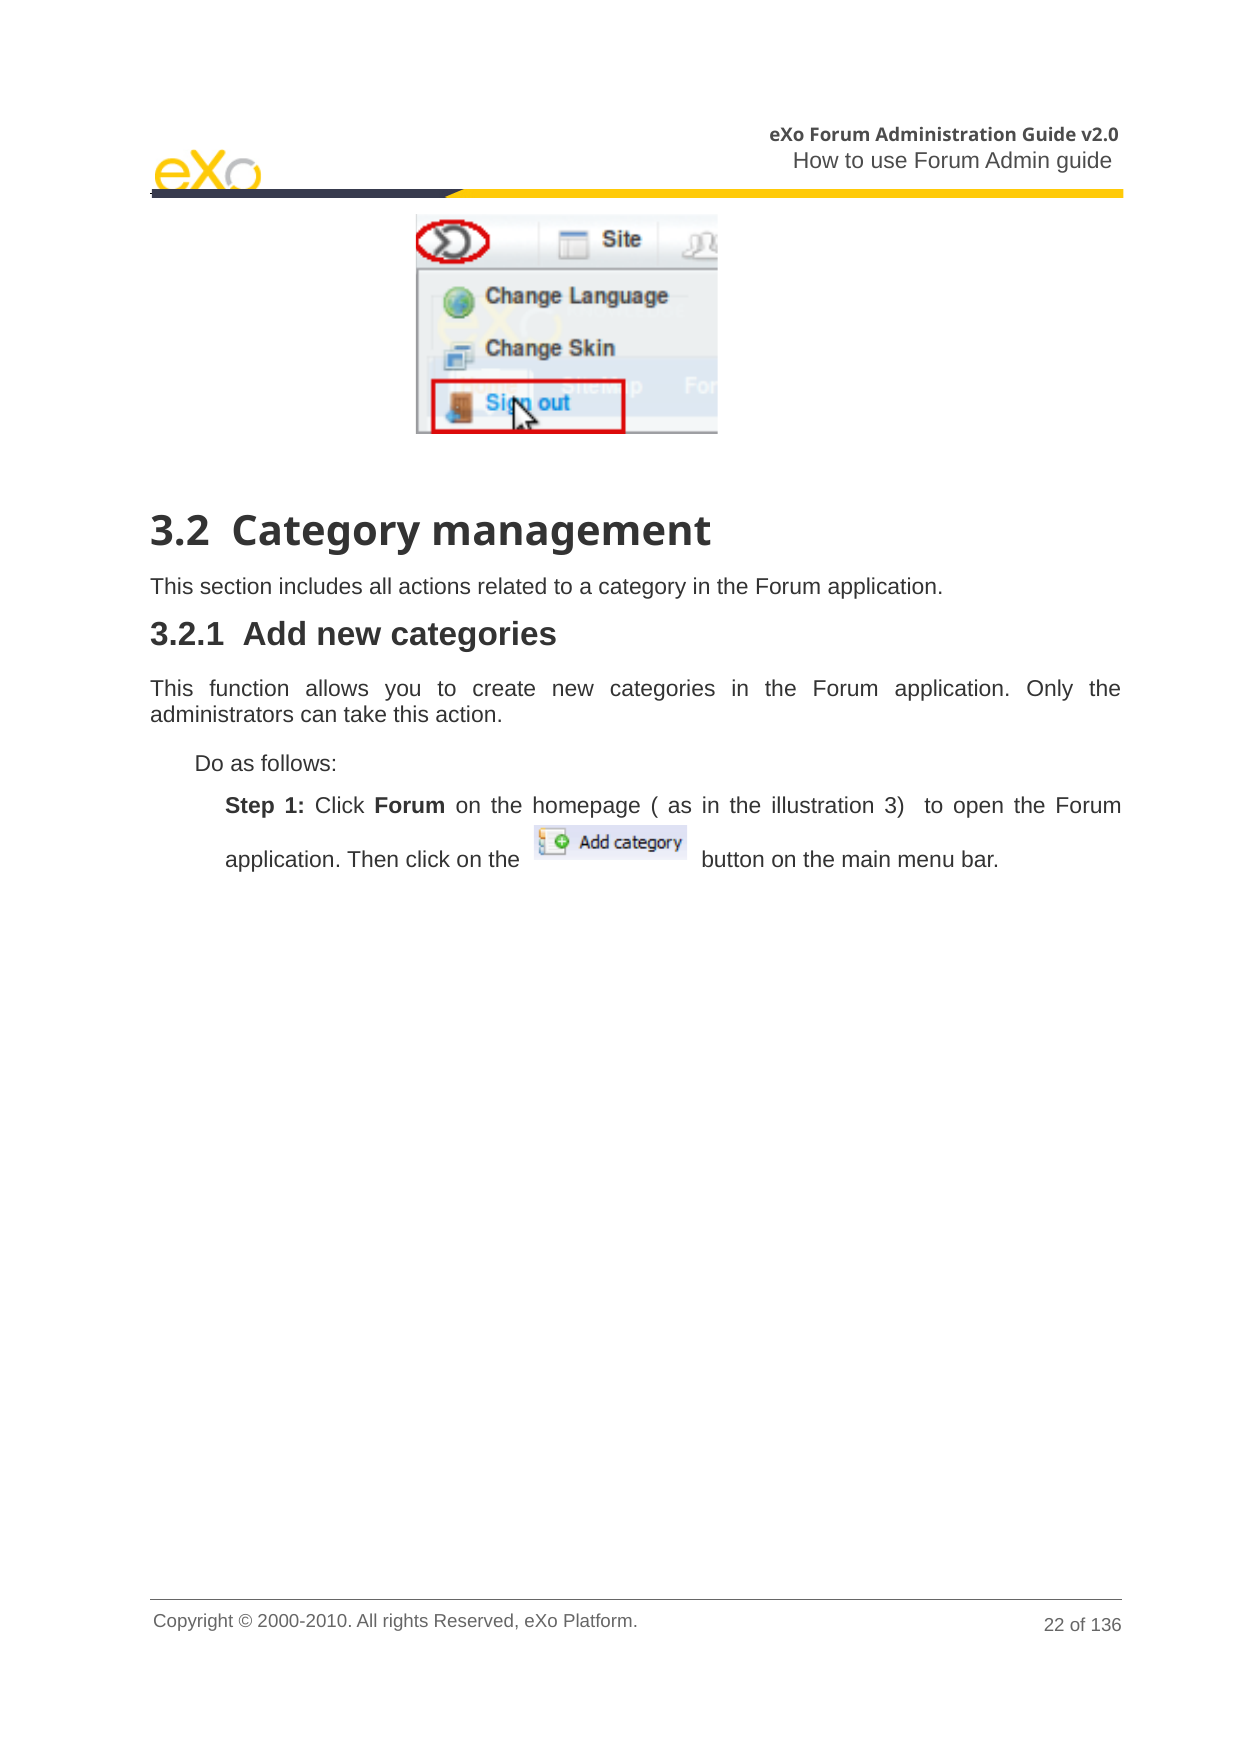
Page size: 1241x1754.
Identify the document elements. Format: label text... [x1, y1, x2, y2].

picture [533, 825, 688, 860]
subtitle Add new categories [150, 614, 1122, 652]
picture [151, 149, 1124, 198]
text This section includes all actions related to a category in the Forum application. [150, 573, 1122, 599]
subtitle Category management [150, 501, 1122, 558]
text Do as follows: [150, 750, 1122, 777]
text This function allows you to create new categories in the Forum application. Only the administrators can take this action. [150, 675, 1122, 728]
list Step 1: Click Forum on the homepage ( as in the illustration 3) to open the Forum application. Then click on the button on the main menu bar. [187, 792, 1122, 872]
picture [415, 214, 718, 434]
